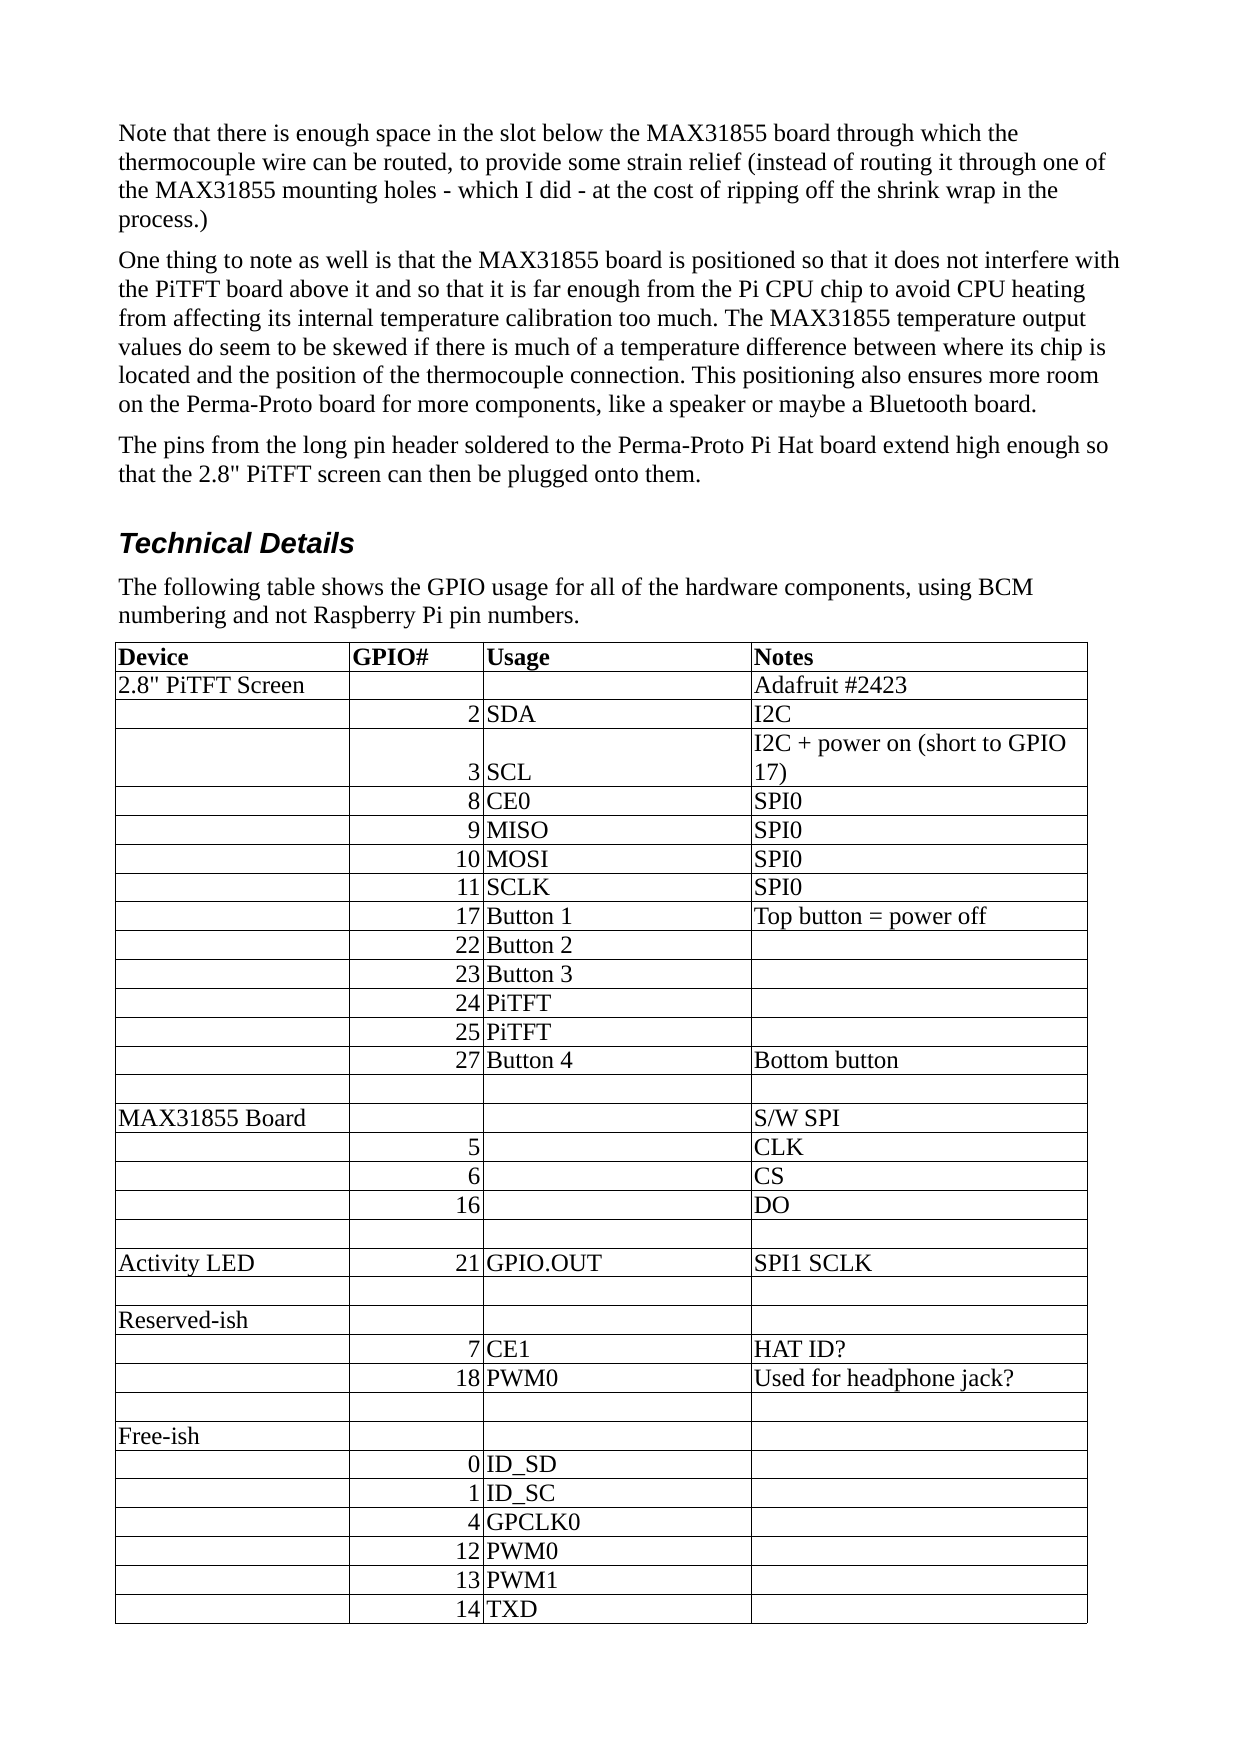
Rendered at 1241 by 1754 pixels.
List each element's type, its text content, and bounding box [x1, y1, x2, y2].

table_cell 1 [350, 1479, 483, 1507]
table_cell Activity LED [116, 1249, 349, 1276]
table_cell [116, 1595, 349, 1623]
table_cell [484, 1162, 751, 1190]
table_cell [116, 1393, 349, 1421]
table_cell HAT ID? [752, 1335, 1087, 1363]
table_cell 18 [350, 1364, 483, 1392]
table_cell Free-ish [116, 1422, 349, 1449]
table_cell 27 [350, 1047, 483, 1074]
table_cell DO [752, 1191, 1087, 1219]
table_cell [116, 787, 349, 815]
table_cell 21 [350, 1249, 483, 1276]
table_cell [116, 1133, 349, 1161]
table_cell SPI0 [752, 845, 1087, 872]
table_cell [752, 960, 1087, 988]
table_cell [484, 672, 751, 699]
table_cell [116, 931, 349, 959]
table_cell [752, 1566, 1087, 1594]
table_cell [752, 1220, 1087, 1247]
table_cell SCL [484, 729, 751, 786]
table_cell MOSI [484, 845, 751, 872]
table_cell 25 [350, 1018, 483, 1046]
table_cell [484, 1133, 751, 1161]
table_cell 2 [350, 700, 483, 728]
table_cell [116, 1220, 349, 1247]
table_cell 10 [350, 845, 483, 872]
table_cell [116, 845, 349, 872]
table_cell [752, 1277, 1087, 1305]
table_cell [752, 1075, 1087, 1103]
table_cell [752, 1451, 1087, 1478]
table_cell 13 [350, 1566, 483, 1594]
table_cell [752, 931, 1087, 959]
table_cell [752, 1422, 1087, 1449]
table_cell PiTFT [484, 989, 751, 1017]
table_cell 14 [350, 1595, 483, 1623]
table_cell 16 [350, 1191, 483, 1219]
table_cell [752, 1595, 1087, 1623]
table_cell [752, 1479, 1087, 1507]
table_cell ID_SD [484, 1451, 751, 1478]
table_cell CS [752, 1162, 1087, 1190]
table_cell [484, 1104, 751, 1132]
table_cell [350, 1393, 483, 1421]
table_cell [484, 1220, 751, 1247]
table_cell SPI0 [752, 787, 1087, 815]
table_cell [116, 1047, 349, 1074]
table_cell [484, 1075, 751, 1103]
table_cell [350, 672, 483, 699]
table_cell 24 [350, 989, 483, 1017]
table_cell [116, 1277, 349, 1305]
table_cell 3 [350, 729, 483, 786]
table_cell 0 [350, 1451, 483, 1478]
text The pins from the long pin header soldered to the Perma-Proto Pi Hat board extend high enough so that the 2.8" PiTFT screen can then be plugged onto them. [118, 431, 1122, 488]
table_cell PWM1 [484, 1566, 751, 1594]
table_cell [116, 729, 349, 786]
table_cell 5 [350, 1133, 483, 1161]
table_cell [116, 1508, 349, 1536]
table_cell 9 [350, 816, 483, 843]
text Note that there is enough space in the slot below the MAX31855 board through which the thermocouple wire can be routed, to provide some strain relief (instead of routing it through one of the MAX31855 mounting holes - which I did - at the cost of ripping off the shrink wrap in the process.) [118, 118, 1122, 233]
table_cell CE0 [484, 787, 751, 815]
table_cell Bottom button [752, 1047, 1087, 1074]
table_cell CLK [752, 1133, 1087, 1161]
table_cell [116, 1018, 349, 1046]
table_cell [116, 1191, 349, 1219]
table_cell [350, 1277, 483, 1305]
table_cell [752, 989, 1087, 1017]
table_cell [484, 1422, 751, 1449]
table_header GPIO# [350, 643, 483, 671]
table_cell 11 [350, 874, 483, 901]
table_cell S/W SPI [752, 1104, 1087, 1132]
table_cell CE1 [484, 1335, 751, 1363]
table_cell [484, 1191, 751, 1219]
table_header Usage [484, 643, 751, 671]
table_cell Button 4 [484, 1047, 751, 1074]
table_cell Button 1 [484, 902, 751, 930]
table_cell MISO [484, 816, 751, 843]
table_header Device [116, 643, 349, 671]
table_cell [752, 1537, 1087, 1565]
table_cell [116, 816, 349, 843]
table_cell 8 [350, 787, 483, 815]
table_cell [752, 1393, 1087, 1421]
table_cell [116, 1566, 349, 1594]
table_cell Reserved-ish [116, 1306, 349, 1334]
text The following table shows the GPIO usage for all of the hardware components, using BCM numbering and not Raspberry Pi pin numbers. [118, 572, 1122, 629]
table_cell [752, 1508, 1087, 1536]
table_cell [116, 700, 349, 728]
table_cell [350, 1104, 483, 1132]
table_cell [116, 1335, 349, 1363]
table_cell 7 [350, 1335, 483, 1363]
table_cell 23 [350, 960, 483, 988]
table_cell SDA [484, 700, 751, 728]
table_cell GPCLK0 [484, 1508, 751, 1536]
table_cell [116, 1451, 349, 1478]
table_cell [116, 1162, 349, 1190]
table_cell Button 3 [484, 960, 751, 988]
table_cell [350, 1220, 483, 1247]
table_cell [350, 1422, 483, 1449]
table_cell [350, 1306, 483, 1334]
table_cell PWM0 [484, 1364, 751, 1392]
table_cell 12 [350, 1537, 483, 1565]
table_cell GPIO.OUT [484, 1249, 751, 1276]
table_cell TXD [484, 1595, 751, 1623]
table_cell [116, 989, 349, 1017]
table_cell PWM0 [484, 1537, 751, 1565]
table_cell Button 2 [484, 931, 751, 959]
table_cell SPI1 SCLK [752, 1249, 1087, 1276]
table_cell [350, 1075, 483, 1103]
table_header Notes [752, 643, 1087, 671]
table_cell Used for headphone jack? [752, 1364, 1087, 1392]
table_cell [116, 1364, 349, 1392]
table_cell [116, 1537, 349, 1565]
subtitle Technical Details [118, 526, 1122, 559]
text One thing to note as well is that the MAX31855 board is positioned so that it does not interfere with the PiTFT board above it and so that it is far enough from the Pi CPU chip to avoid CPU heating from affecting its internal temperature calibration too much. The MAX31855 temperature output values do seem to be skewed if there is much of a temperature difference between where its chip is located and the position of the thermocouple connection. This positioning also ensures more room on the Perma-Proto board for more components, like a speaker or maybe a Bluetooth board. [118, 246, 1122, 418]
table_cell [752, 1018, 1087, 1046]
table_cell Top button = power off [752, 902, 1087, 930]
table_cell 2.8" PiTFT Screen [116, 672, 349, 699]
table_cell [116, 902, 349, 930]
table_cell MAX31855 Board [116, 1104, 349, 1132]
table_cell 22 [350, 931, 483, 959]
table_cell [484, 1393, 751, 1421]
table_cell [484, 1277, 751, 1305]
table_cell [116, 960, 349, 988]
table_cell [116, 874, 349, 901]
table_cell 6 [350, 1162, 483, 1190]
table_cell 4 [350, 1508, 483, 1536]
table_cell SPI0 [752, 874, 1087, 901]
table_cell [116, 1075, 349, 1103]
table_cell PiTFT [484, 1018, 751, 1046]
table_cell SPI0 [752, 816, 1087, 843]
table_cell I2C [752, 700, 1087, 728]
table_cell [484, 1306, 751, 1334]
table_cell [116, 1479, 349, 1507]
table_cell [752, 1306, 1087, 1334]
table_cell 17 [350, 902, 483, 930]
table_cell Adafruit #2423 [752, 672, 1087, 699]
table_cell SCLK [484, 874, 751, 901]
table_cell ID_SC [484, 1479, 751, 1507]
table_cell I2C + power on (short to GPIO 17) [752, 729, 1087, 786]
